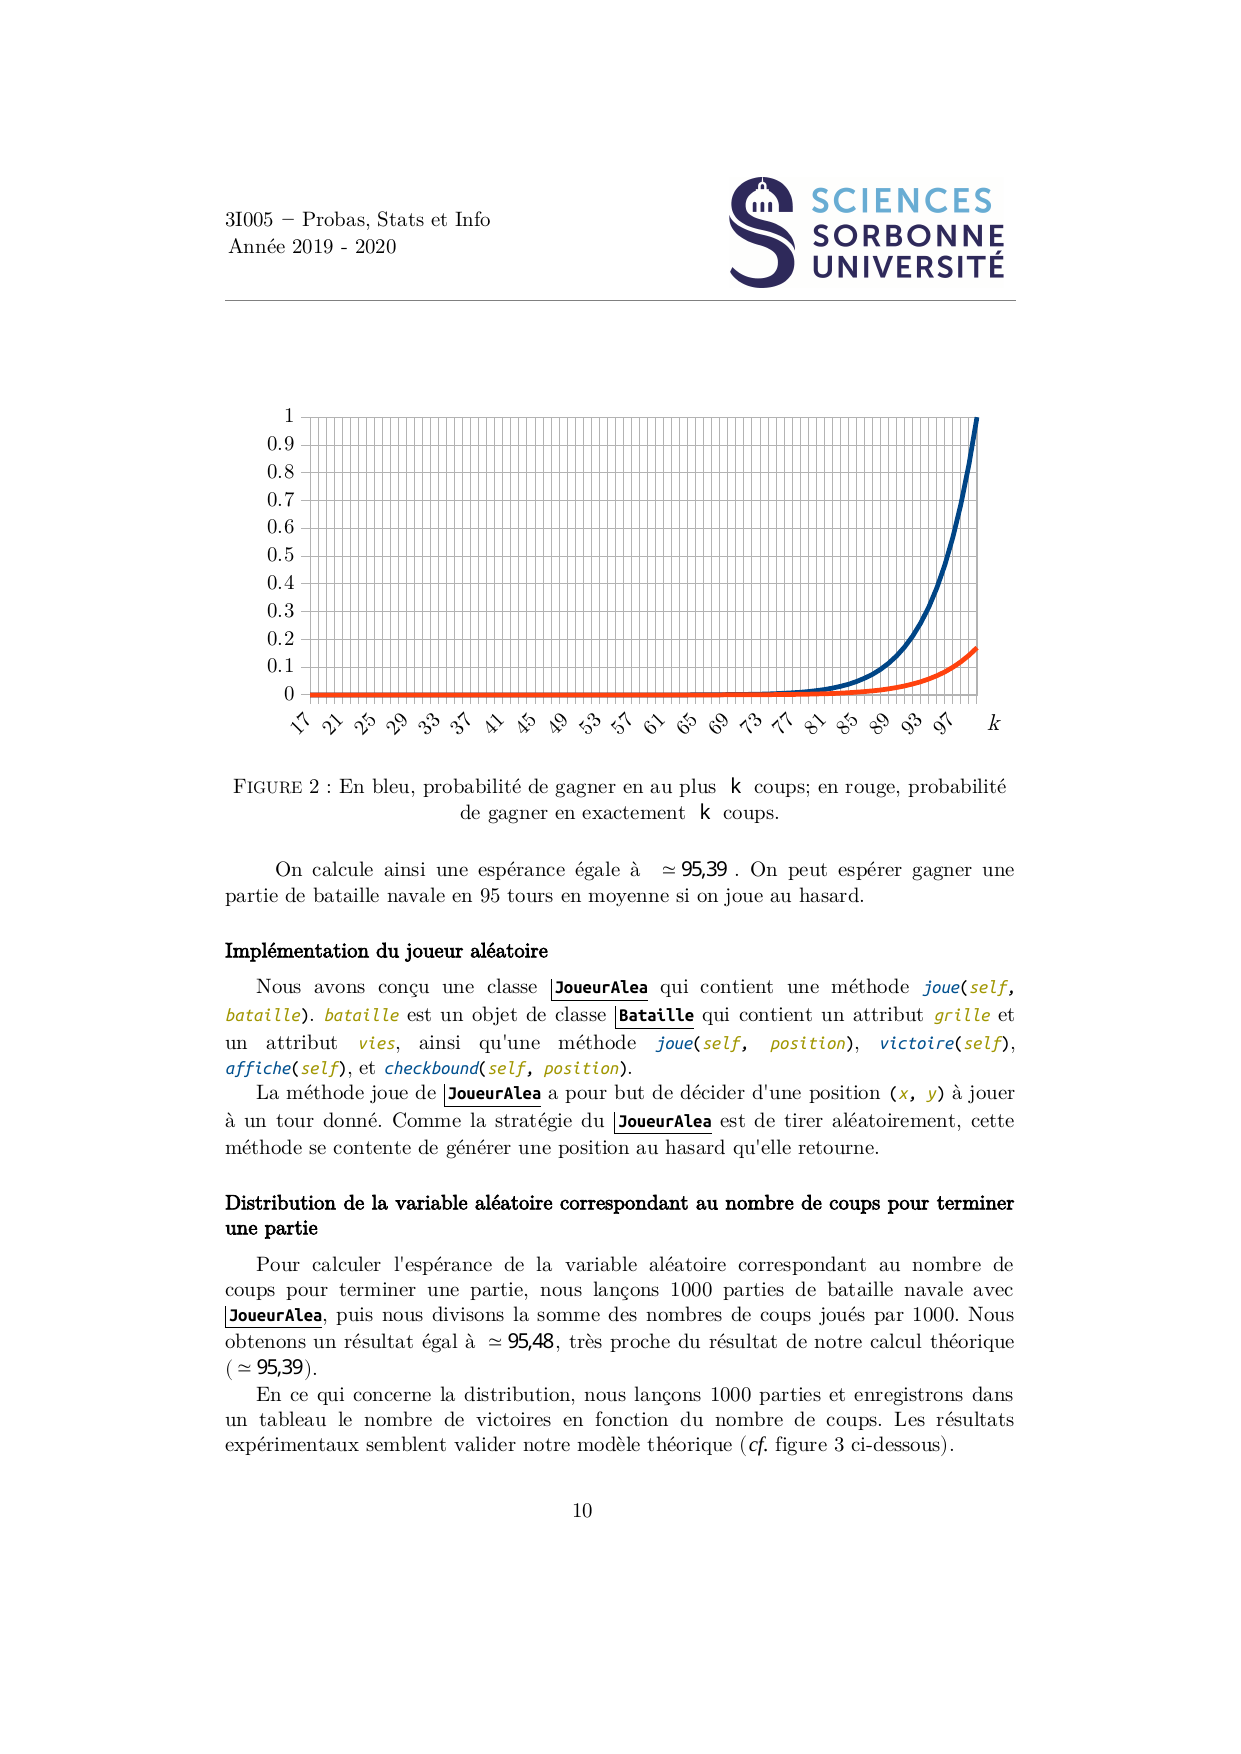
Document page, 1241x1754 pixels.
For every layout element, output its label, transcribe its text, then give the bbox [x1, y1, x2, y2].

subtitle Distribution de la variable aléatoire correspondant au nombre de coups pour terminer une partie [225, 1188, 1016, 1238]
text En ce qui concerne la distribution, nous lançons 1000 parties et enregistrons dans un tableau le nombre de victoires en fonction du nombre de coups. Les résultats expérimentaux semblent valider notre modèle théorique (cf. figure 3 ci-dessous). [225, 1380, 1016, 1456]
subtitle Implémentation du joueur aléatoire [225, 936, 1016, 961]
text Nous avons conçu une classe JoueurAlea qui contient une méthode joue(self, bataille). bataille est un objet de classe Bataille qui contient un attribut grille et un attribut vies, ainsi qu'une méthode joue(self, position), victoire(self), affiche(self), et checkbound(self, position). [225, 973, 1016, 1078]
text Pour calculer l'espérance de la variable aléatoire correspondant au nombre de coups pour terminer une partie, nous lançons 1000 parties de bataille navale avec JoueurAlea, puis nous divisons la somme des nombres de coups joués par 1000. Nous obtenons un résultat égal à , très proche du résultat de notre calcul théorique (). [225, 1250, 1016, 1380]
text La méthode joue de JoueurAlea a pour but de décider d'une position (x, y) à jouer à un tour donné. Comme la stratégie du JoueurAlea est de tirer aléatoirement, cette méthode se contente de générer une position au hasard qu'elle retourne. [225, 1078, 1016, 1159]
picture [729, 177, 1004, 288]
text On calcule ainsi une espérance égale à . On peut espérer gagner une partie de bataille navale en 95 tours en moyenne si on joue au hasard. [225, 856, 1016, 907]
text Figure 2 : En bleu, probabilité de gagner en au plus coups; en rouge, probabilité de gagner en exactement coups. [232, 770, 1008, 825]
